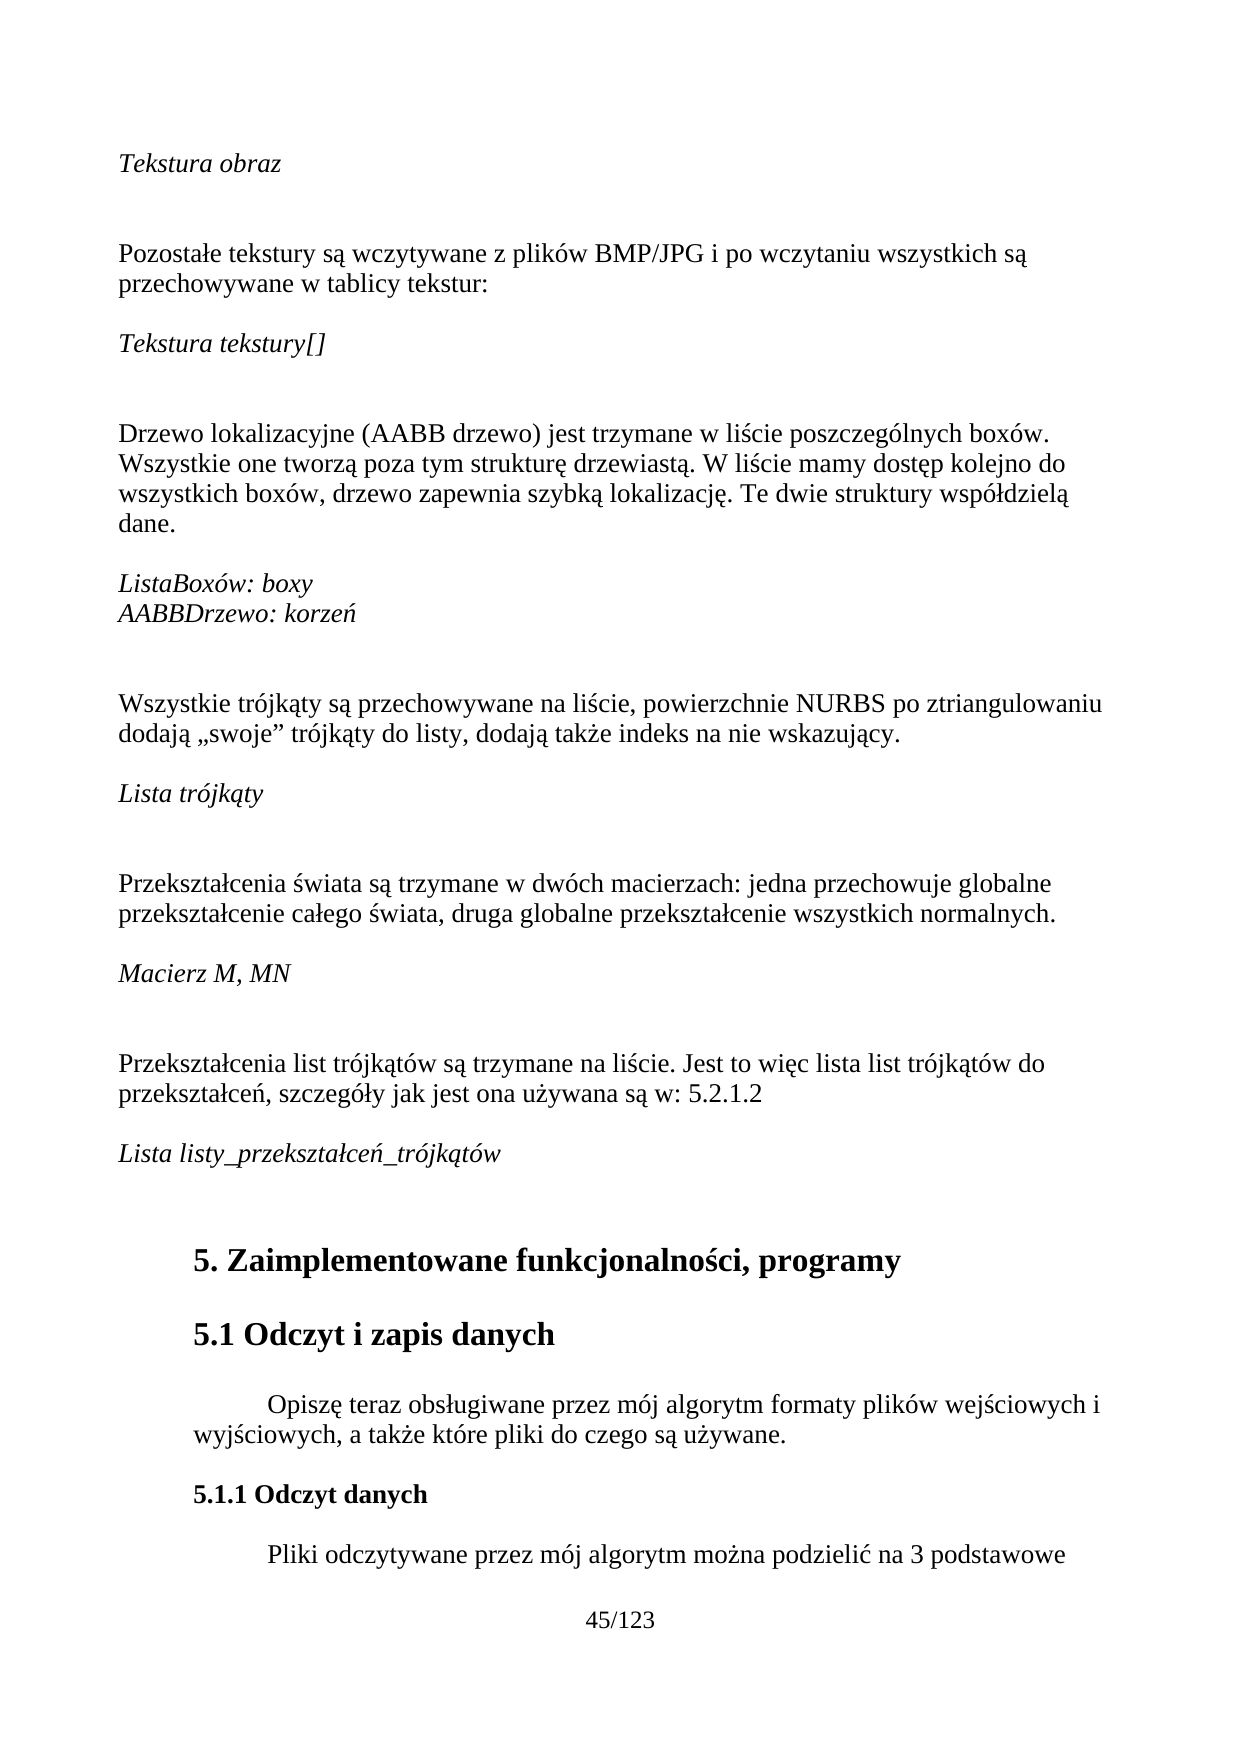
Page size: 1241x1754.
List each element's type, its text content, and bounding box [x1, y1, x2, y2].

text Macierz M, MN [118, 958, 1122, 988]
text Pozostałe tekstury są wczytywane z plików BMP/JPG i po wczytaniu wszystkich są przechowywane w tablicy tekstur: [118, 238, 1122, 298]
text Lista listy_przekształceń_trójkątów [118, 1138, 1122, 1168]
text Tekstura obraz [118, 148, 1122, 178]
text Tekstura tekstury[] [118, 328, 1122, 358]
text Przekształcenia świata są trzymane w dwóch macierzach: jedna przechowuje globalne przekształcenie całego świata, druga globalne przekształcenie wszystkich normalnych. [118, 868, 1122, 928]
text Drzewo lokalizacyjne (AABB drzewo) jest trzymane w liście poszczególnych boxów. Wszystkie one tworzą poza tym strukturę drzewiastą. W liście mamy dostęp kolejno do wszystkich boxów, drzewo zapewnia szybką lokalizację. Te dwie struktury współdzielą dane. [118, 418, 1122, 538]
text Pliki odczytywane przez mój algorytm można podzielić na 3 podstawowe [193, 1539, 1122, 1569]
text 5.1.1 Odczyt danych [193, 1479, 1122, 1509]
text Opiszę teraz obsługiwane przez mój algorytm formaty plików wejściowych i wyjściowych, a także które pliki do czego są używane. [193, 1389, 1122, 1449]
text Lista trójkąty [118, 778, 1122, 808]
text AABBDrzewo: korzeń [118, 598, 1122, 628]
text 5.1 Odczyt i zapis danych [193, 1316, 1122, 1352]
text 5. Zaimplementowane funkcjonalności, programy [193, 1242, 1122, 1279]
text Wszystkie trójkąty są przechowywane na liście, powierzchnie NURBS po ztriangulowaniu dodają „swoje” trójkąty do listy, dodają także indeks na nie wskazujący. [118, 688, 1122, 748]
text ListaBoxów: boxy [118, 568, 1122, 598]
text Przekształcenia list trójkątów są trzymane na liście. Jest to więc lista list trójkątów do przekształceń, szczegóły jak jest ona używana są w: 5.2.1.2 [118, 1048, 1122, 1108]
